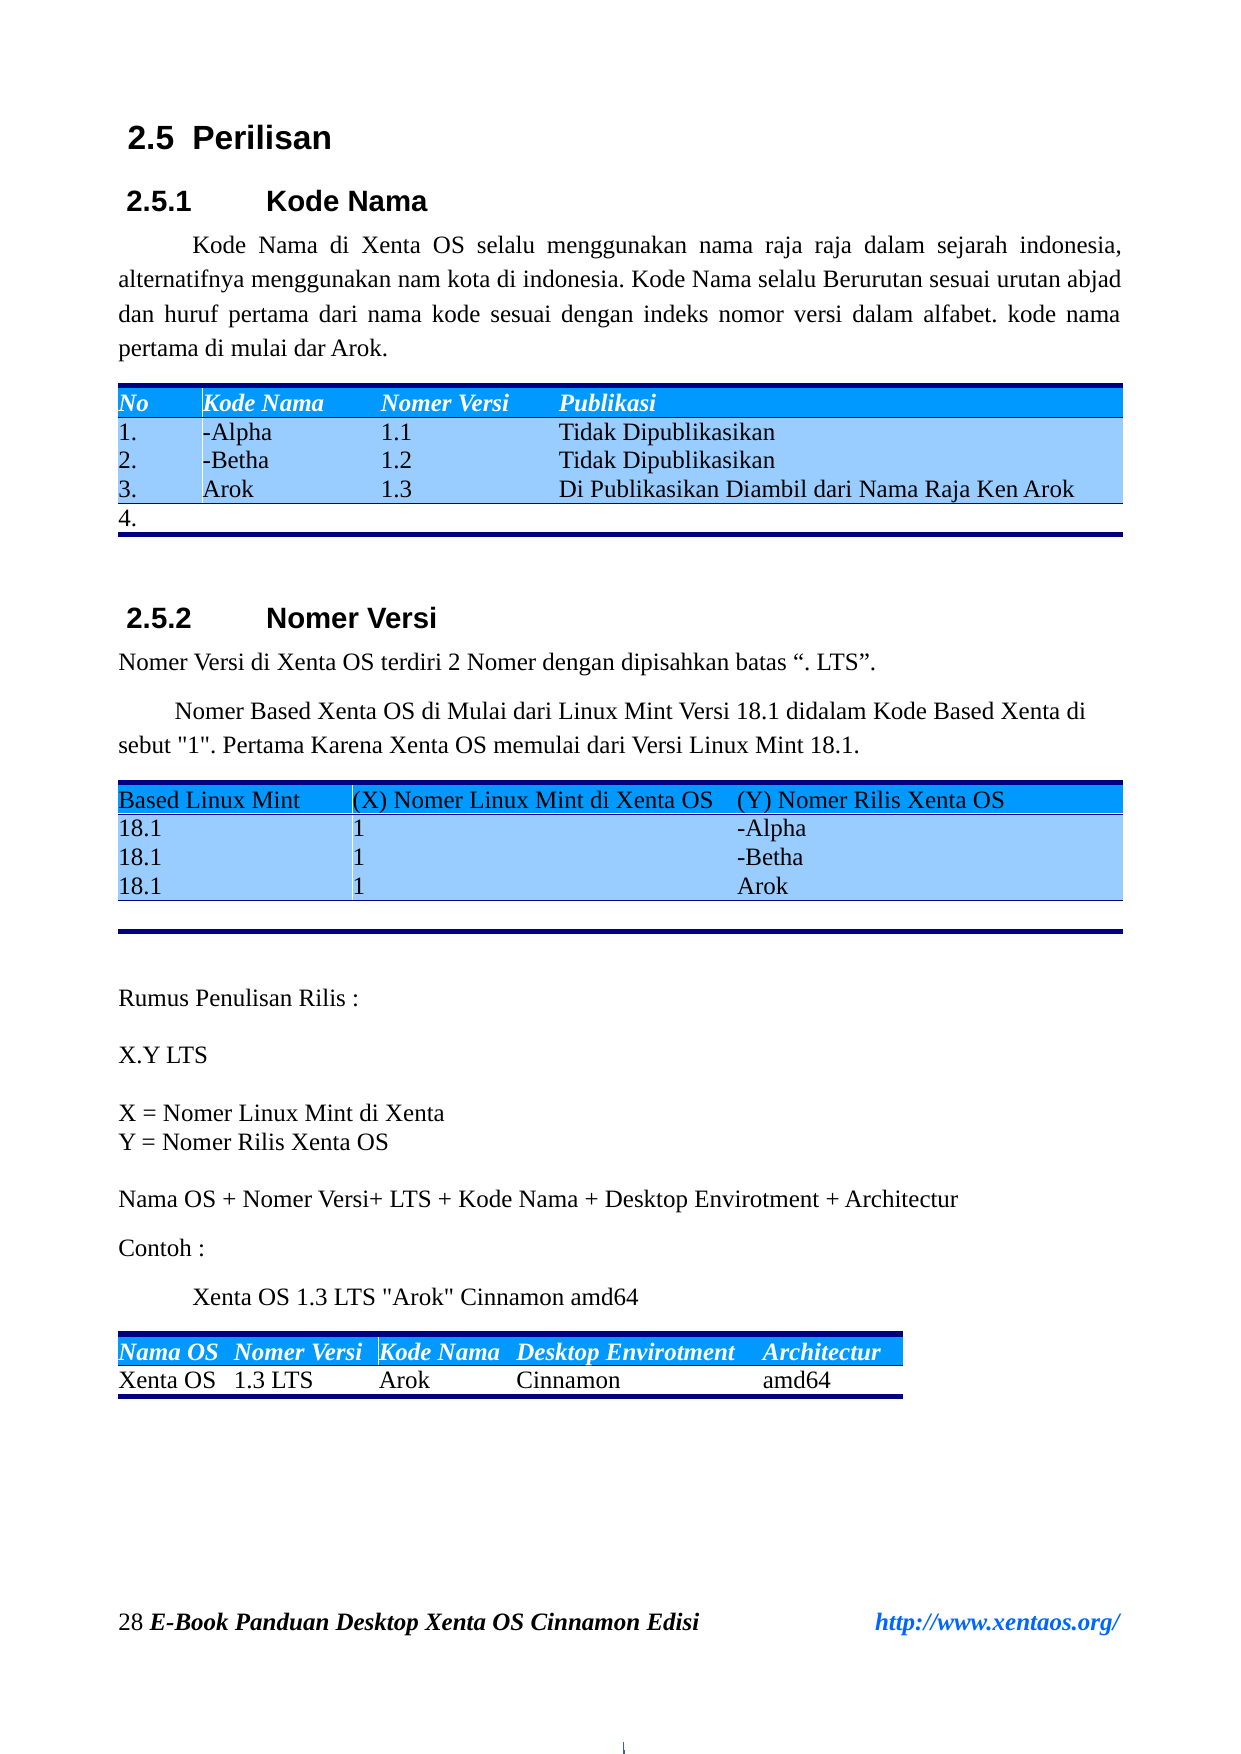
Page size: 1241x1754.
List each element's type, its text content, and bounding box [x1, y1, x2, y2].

table_cell 1.3 [381, 474, 559, 503]
table_cell 1.2 [381, 445, 559, 474]
table_cell 3. [118, 474, 202, 503]
table_header Publikasi [559, 388, 1123, 417]
table_cell -Alpha [737, 815, 1123, 842]
subtitle Nomer Versi [118, 601, 1122, 634]
table_cell 2. [118, 445, 202, 474]
table_cell Xenta OS [118, 1366, 234, 1394]
table_header Nomer Versi [381, 388, 559, 417]
text Nomer Versi di Xenta OS terdiri 2 Nomer dengan dipisahkan batas “. LTS”. [118, 647, 1122, 676]
table_header Architectur [763, 1337, 903, 1365]
table_cell 4. [118, 504, 202, 532]
table_cell [381, 504, 559, 532]
table_cell Arok [737, 871, 1123, 900]
table_header Nama OS [118, 1337, 234, 1365]
table_cell 1 [353, 871, 737, 900]
table_cell Di Publikasikan Diambil dari Nama Raja Ken Arok [559, 474, 1123, 503]
table_header (X) Nomer Linux Mint di Xenta OS [353, 785, 737, 813]
table_cell -Betha [203, 445, 381, 474]
text Y = Nomer Rilis Xenta OS [118, 1127, 1122, 1155]
table_cell 1.3 LTS [234, 1366, 378, 1394]
table_header Based Linux Mint [118, 785, 352, 813]
table_cell 18.1 [118, 815, 352, 842]
table_cell [203, 504, 381, 532]
table_cell 18.1 [118, 842, 352, 871]
table_cell -Betha [737, 842, 1123, 871]
table_cell Arok [203, 474, 381, 503]
table_header No [118, 388, 202, 417]
table_cell Tidak Dipublikasikan [559, 418, 1123, 445]
text Nama OS + Nomer Versi+ LTS + Kode Nama + Desktop Envirotment + Architectur [118, 1184, 1122, 1213]
table_cell Arok [379, 1366, 516, 1394]
text Kode Nama di Xenta OS selalu menggunakan nama raja raja dalam sejarah indonesia, alternatifnya menggunakan nam kota di indonesia. Kode Nama selalu Berurutan sesuai urutan abjad dan huruf pertama dari nama kode sesuai dengan indeks nomor versi dalam alfabet. kode nama pertama di mulai dar Arok. [118, 230, 1122, 362]
table_cell [559, 504, 1123, 532]
table_cell 1.1 [381, 418, 559, 445]
subtitle Perilisan [118, 118, 1122, 157]
text Contoh : [118, 1233, 1122, 1262]
subtitle Kode Nama [118, 184, 1122, 218]
table_cell Cinnamon [516, 1366, 763, 1394]
table_cell Tidak Dipublikasikan [559, 445, 1123, 474]
table_cell [737, 901, 1123, 929]
table_header Nomer Versi [234, 1337, 378, 1365]
table_cell 1 [353, 842, 737, 871]
text Rumus Penulisan Rilis : X.Y LTS [118, 983, 1122, 1069]
table_header (Y) Nomer Rilis Xenta OS [737, 785, 1123, 813]
table_cell 1 [353, 815, 737, 842]
table_header Kode Nama [203, 388, 381, 417]
text Xenta OS 1.3 LTS "Arok" Cinnamon amd64 [118, 1282, 1122, 1311]
table_cell 18.1 [118, 871, 352, 900]
table_header Desktop Envirotment [516, 1337, 763, 1365]
table_cell 1. [118, 418, 202, 445]
text Nomer Based Xenta OS di Mulai dari Linux Mint Versi 18.1 didalam Kode Based Xenta di sebut "1". Pertama Karena Xenta OS memulai dari Versi Linux Mint 18.1. [118, 696, 1122, 759]
table_cell [353, 901, 737, 929]
table_cell -Alpha [203, 418, 381, 445]
table_header Kode Nama [379, 1337, 516, 1365]
table_cell amd64 [763, 1366, 903, 1394]
table_cell [118, 901, 352, 929]
text X = Nomer Linux Mint di Xenta [118, 1098, 1122, 1127]
